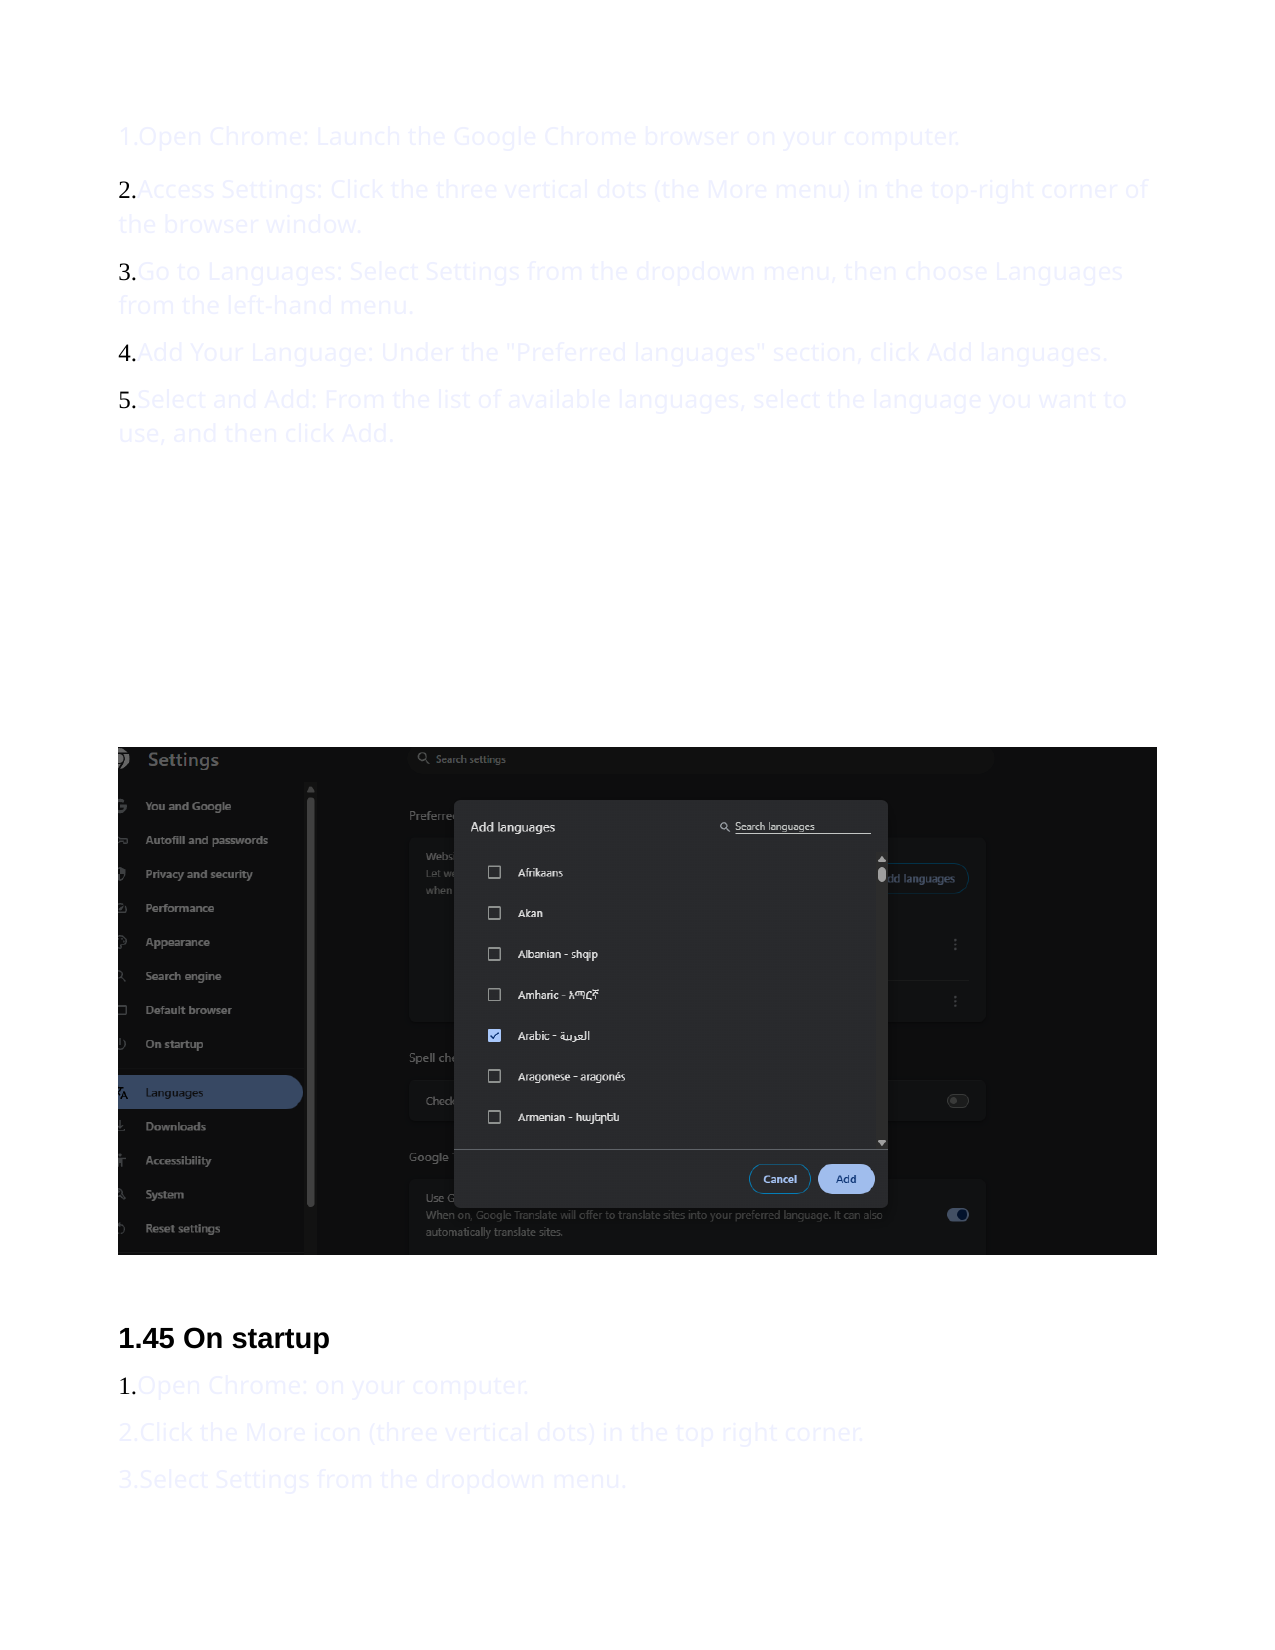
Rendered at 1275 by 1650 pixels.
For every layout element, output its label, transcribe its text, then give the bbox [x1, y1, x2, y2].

list Select and Add: From the list of available languages, select the language you want to use, and then click Add. [118, 381, 1157, 450]
text 1.Open Chrome: Launch the Google Chrome browser on your computer. [118, 118, 1157, 152]
list Select Settings from the dropdown menu. [118, 1461, 1157, 1495]
list Go to Languages: Select Settings from the dropdown menu, then choose Languages from the left-hand menu. [118, 253, 1157, 322]
picture [118, 747, 1157, 1255]
list Click the More icon (three vertical dots) in the top right corner. [118, 1414, 1157, 1448]
subtitle 1.45 On startup [118, 1321, 1157, 1355]
list Open Chrome: on your computer. [118, 1367, 1157, 1402]
list Access Settings: Click the three vertical dots (the More menu) in the top-right corner of the browser window. [118, 172, 1157, 241]
list Add Your Language: Under the "Preferred languages" section, click Add languages. [118, 334, 1157, 369]
